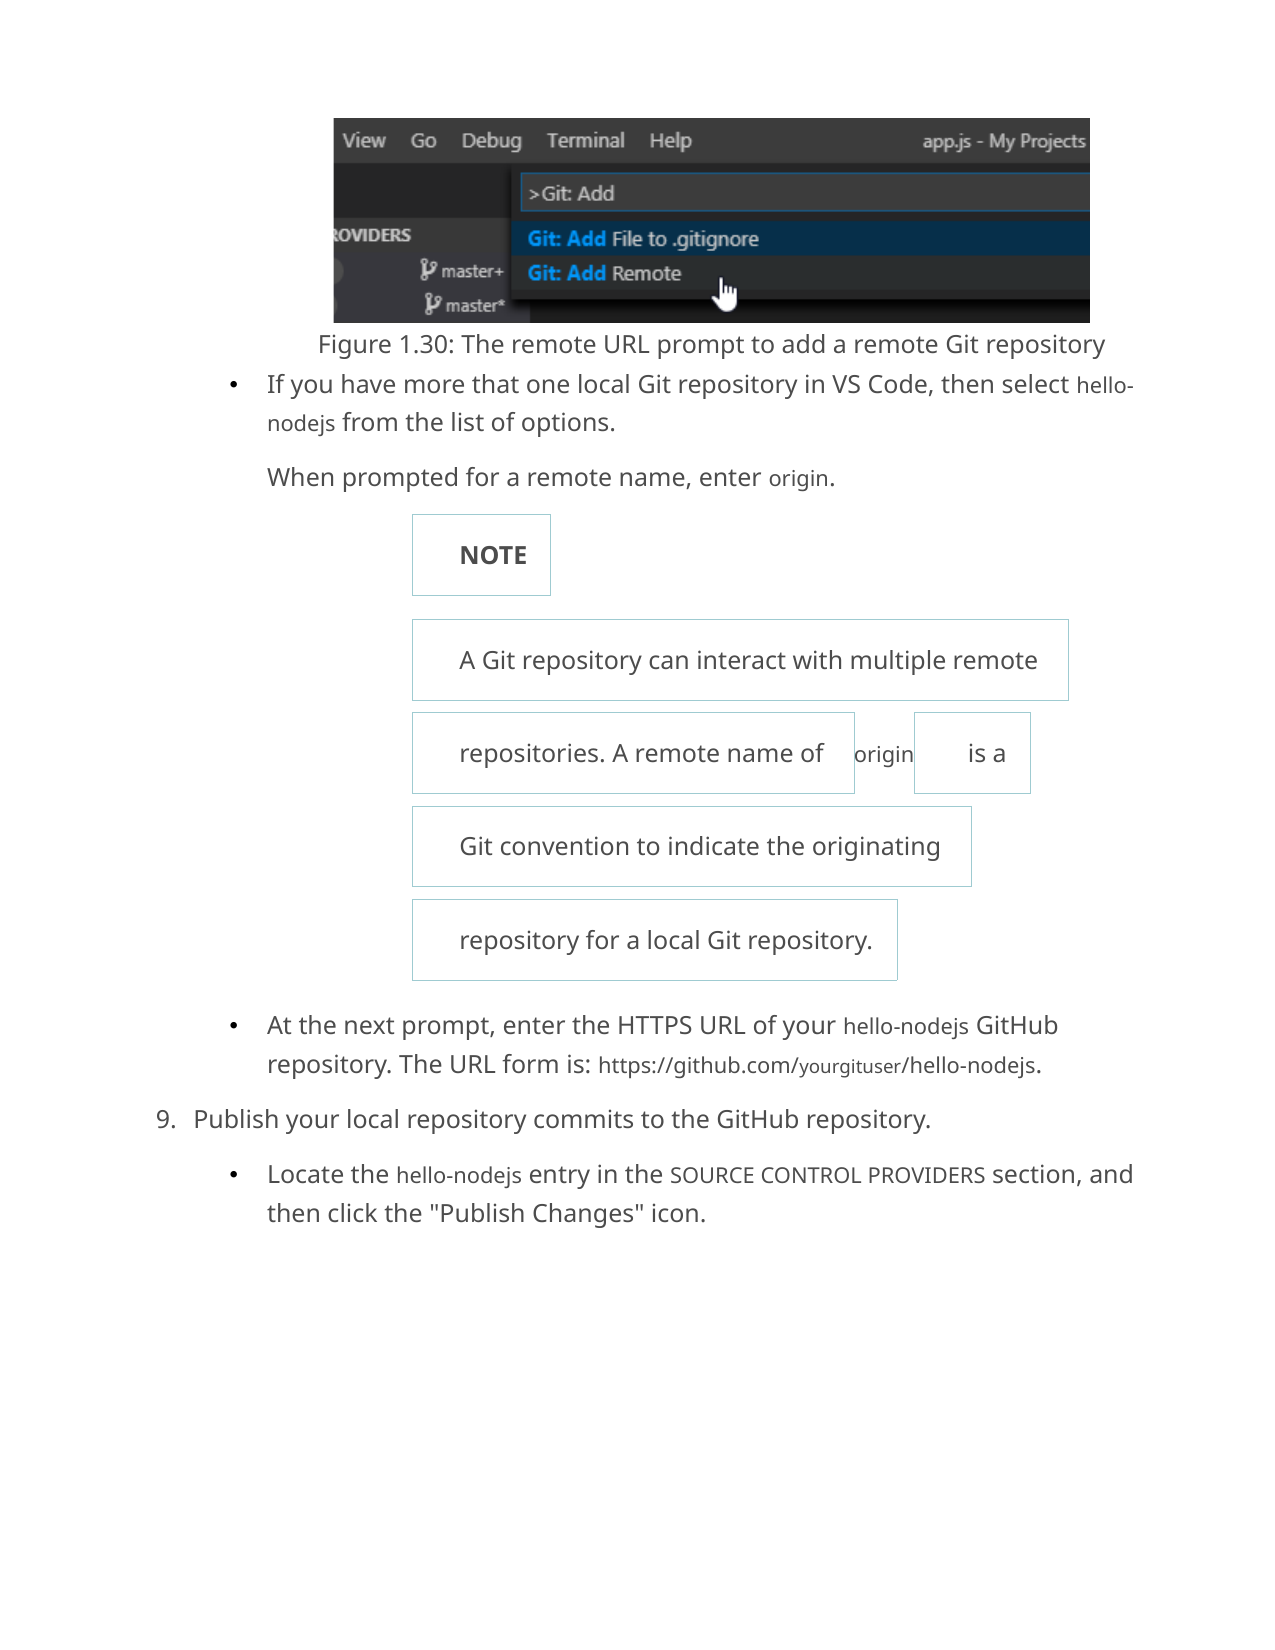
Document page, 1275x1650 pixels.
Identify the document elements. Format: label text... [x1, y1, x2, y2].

list At the next prompt, enter the HTTPS URL of your hello-nodejs GitHub repository. The URL form is: https://github.com/yourgituser/hello-nodejs. [229, 1008, 1157, 1081]
subtitle [551, 514, 1082, 595]
picture [333, 118, 1090, 323]
subtitle NOTE [413, 515, 550, 595]
list A Git repository can interact with multiple remote repositories. A remote name of origin is a Git convention to indicate the originating repository for a local Git repository. [374, 619, 1082, 980]
list Figure 1.30: The remote URL prompt to add a remote Git repository [229, 327, 1157, 361]
list When prompted for a remote name, enter origin. [229, 459, 1157, 493]
list If you have more that one local Git repository in VS Code, then select hello-nodejs from the list of options. [229, 366, 1157, 439]
list Locate the hello-nodejs entry in the SOURCE CONTROL PROVIDERS section, and then click the "Publish Changes" icon. [229, 1156, 1157, 1229]
list Publish your local repository commits to the GitHub repository. [156, 1102, 1157, 1136]
subtitle [374, 514, 412, 595]
